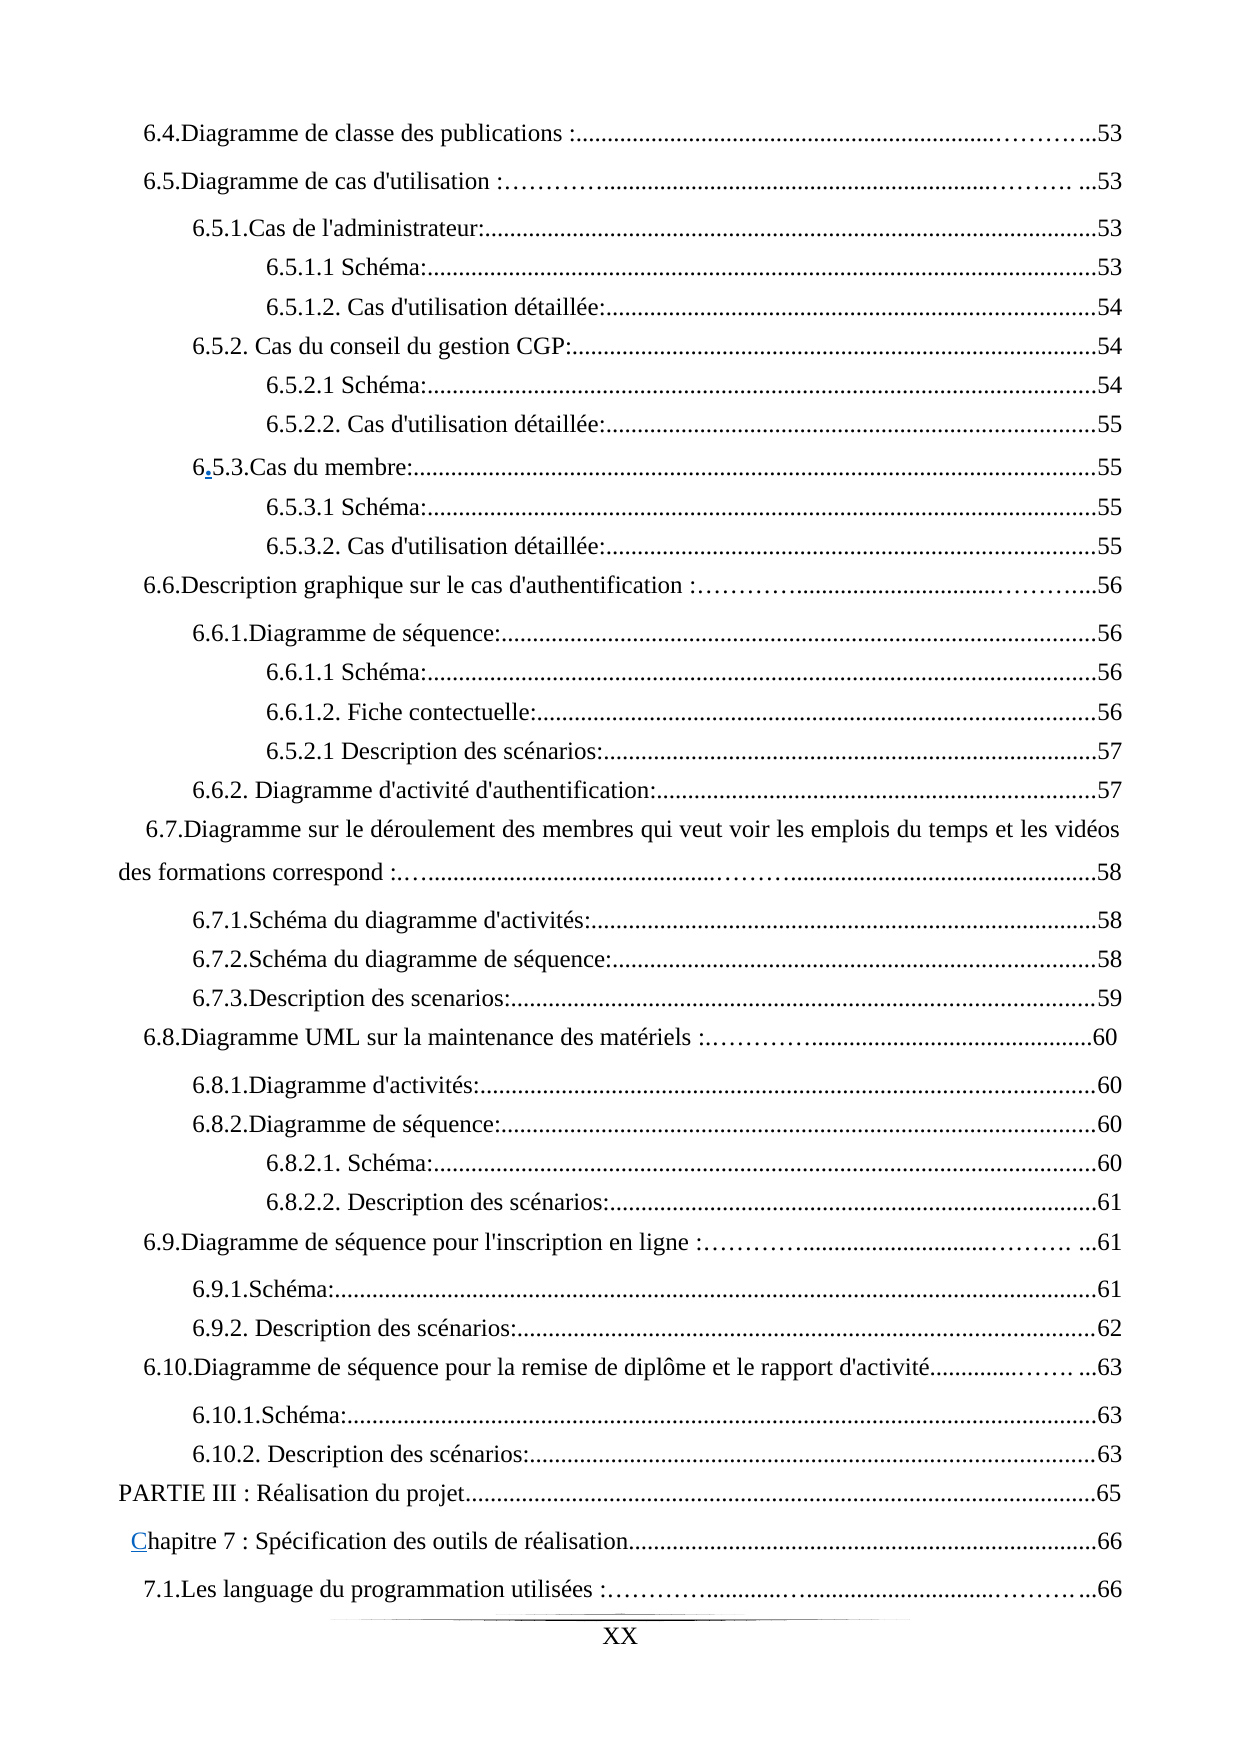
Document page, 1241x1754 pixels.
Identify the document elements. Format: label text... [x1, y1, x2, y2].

text 6.10.1.Schéma: 63 [192, 1400, 1122, 1429]
text 6.7.3.Description des scenarios: 59 [192, 983, 1122, 1012]
text PARTIE III : Réalisation du projet .....................................................................................................65 [118, 1478, 1122, 1507]
text 7.1.Les language du programmation utilisées :…………............…..............................………. ...66 [118, 1574, 1122, 1602]
text 6.9.1.Schéma: 61 [192, 1274, 1122, 1303]
text 6.7.Diagramme sur le déroulement des membres qui veut voir les emplois du temps et les vidéos des formations correspond :.…..............................................……….................................................58 [118, 814, 1122, 886]
text Chapitre 7 : Spécification des outils de réalisation...........................................................................66 [118, 1526, 1122, 1555]
text 6.6.2. Diagramme d'activité d'authentification: 57 [192, 775, 1122, 804]
text 6.7.2.Schéma du diagramme de séquence: 58 [192, 944, 1122, 973]
picture [171, 1613, 1069, 1622]
text 6.6.1.2. Fiche contectuelle: 56 [266, 697, 1122, 725]
text 6.5.2. Cas du conseil du gestion CGP: 54 [192, 331, 1122, 359]
text 6.4.Diagramme de classe des publications :...................................................................………. ...53 [118, 118, 1122, 147]
text 6.5.1.Cas de l'administrateur: 53 [192, 213, 1122, 242]
text 6.6.Description graphique sur le cas d'authentification :…………................................………. ...56 [118, 571, 1122, 599]
text 6.9.2. Description des scénarios: 62 [192, 1313, 1122, 1342]
text 6.8.1.Diagramme d'activités: 60 [192, 1070, 1122, 1099]
text 6.5.2.1 Description des scénarios: 57 [266, 736, 1122, 764]
text 6.8.2.1. Schéma: 60 [266, 1148, 1122, 1177]
text 6.5.3.1 Schéma: 55 [266, 492, 1122, 521]
text 6.8.2.Diagramme de séquence: 60 [192, 1109, 1122, 1138]
text 6.5.1.2. Cas d'utilisation détaillée: 54 [266, 292, 1122, 320]
text 6.9.Diagramme de séquence pour l'inscription en ligne :…………..............................………. ...61 [118, 1227, 1122, 1255]
text 6.5.Diagramme de cas d'utilisation :…………..............................................................………. ...53 [118, 166, 1122, 194]
text 6.5.3.Cas du membre: 55 [192, 448, 1122, 482]
text 6.10.Diagramme de séquence pour la remise de diplôme et le rapport d'activité..............……. ...63 [118, 1352, 1122, 1381]
text 6.8.Diagramme UML sur la maintenance des matériels :.………….............................................60 [118, 1022, 1122, 1051]
text 6.8.2.2. Description des scénarios: 61 [266, 1187, 1122, 1216]
text 6.7.1.Schéma du diagramme d'activités: 58 [192, 905, 1122, 933]
text 6.6.1.1 Schéma: 56 [266, 657, 1122, 686]
text 6.5.1.1 Schéma: 53 [266, 252, 1122, 281]
text 6.10.2. Description des scénarios: 63 [192, 1439, 1122, 1468]
text 6.5.2.2. Cas d'utilisation détaillée: 55 [266, 409, 1122, 438]
text 6.5.2.1 Schéma: 54 [266, 370, 1122, 399]
text 6.6.1.Diagramme de séquence: 56 [192, 618, 1122, 647]
text 6.5.3.2. Cas d'utilisation détaillée: 55 [266, 531, 1122, 560]
